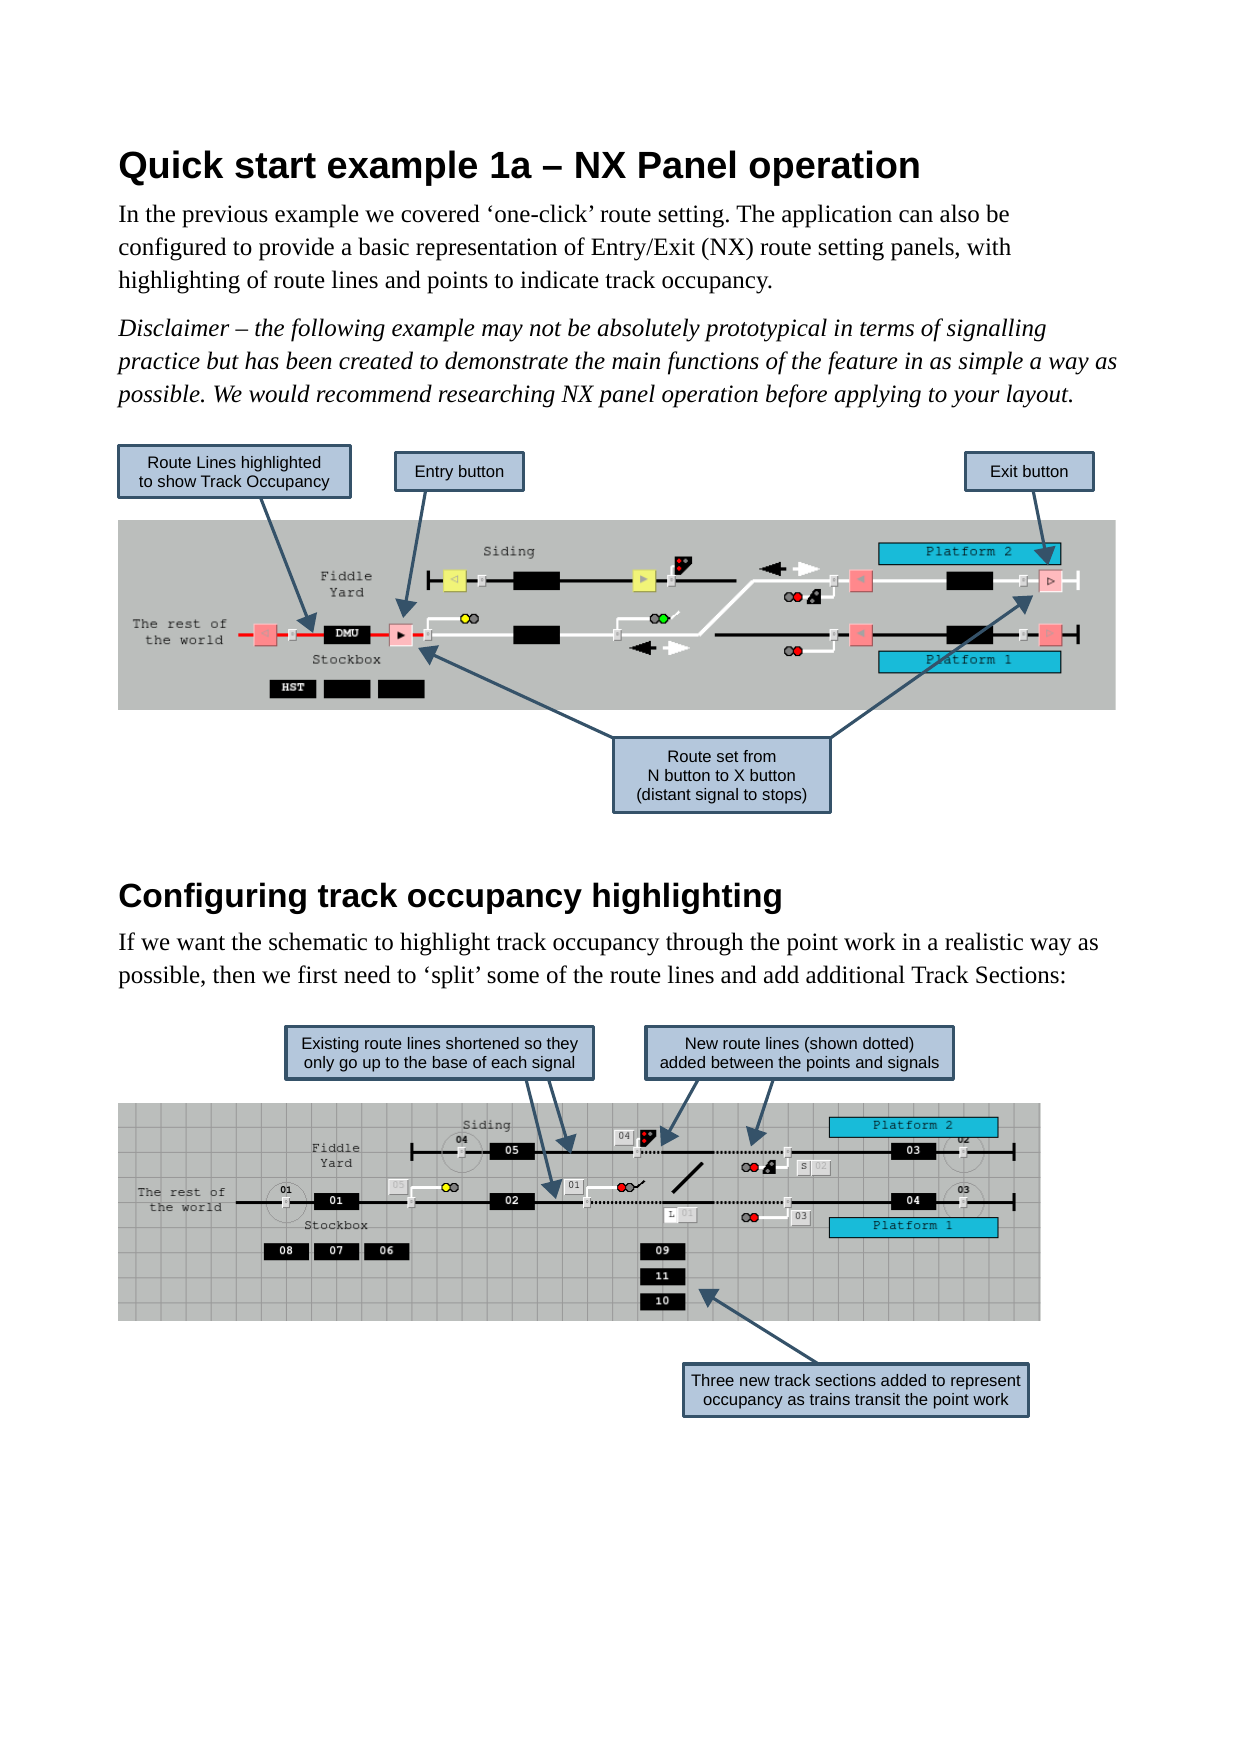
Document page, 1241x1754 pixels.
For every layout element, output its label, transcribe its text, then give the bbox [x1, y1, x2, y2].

picture [118, 1103, 1041, 1321]
subtitle Configuring track occupancy highlighting [118, 876, 1122, 914]
text If we want the schematic to highlight track occupancy through the point work in a realistic way as possible, then we first need to ‘split’ some of the route lines and add additional Track Sections: [118, 927, 1122, 989]
picture [118, 520, 1116, 710]
text In the previous example we covered ‘one-click’ route setting. The application can also be configured to provide a basic representation of Entry/Exit (NX) route setting panels, with highlighting of route lines and points to indicate track occupancy. [118, 199, 1122, 294]
text Disclaimer – the following example may not be absolutely prototypical in terms of signalling practice but has been created to demonstrate the main functions of the feature in as simple a way as possible. We would recommend researching NX panel operation before applying to your layout. [118, 313, 1122, 408]
subtitle Quick start example 1a – NX Panel operation [118, 143, 1122, 187]
